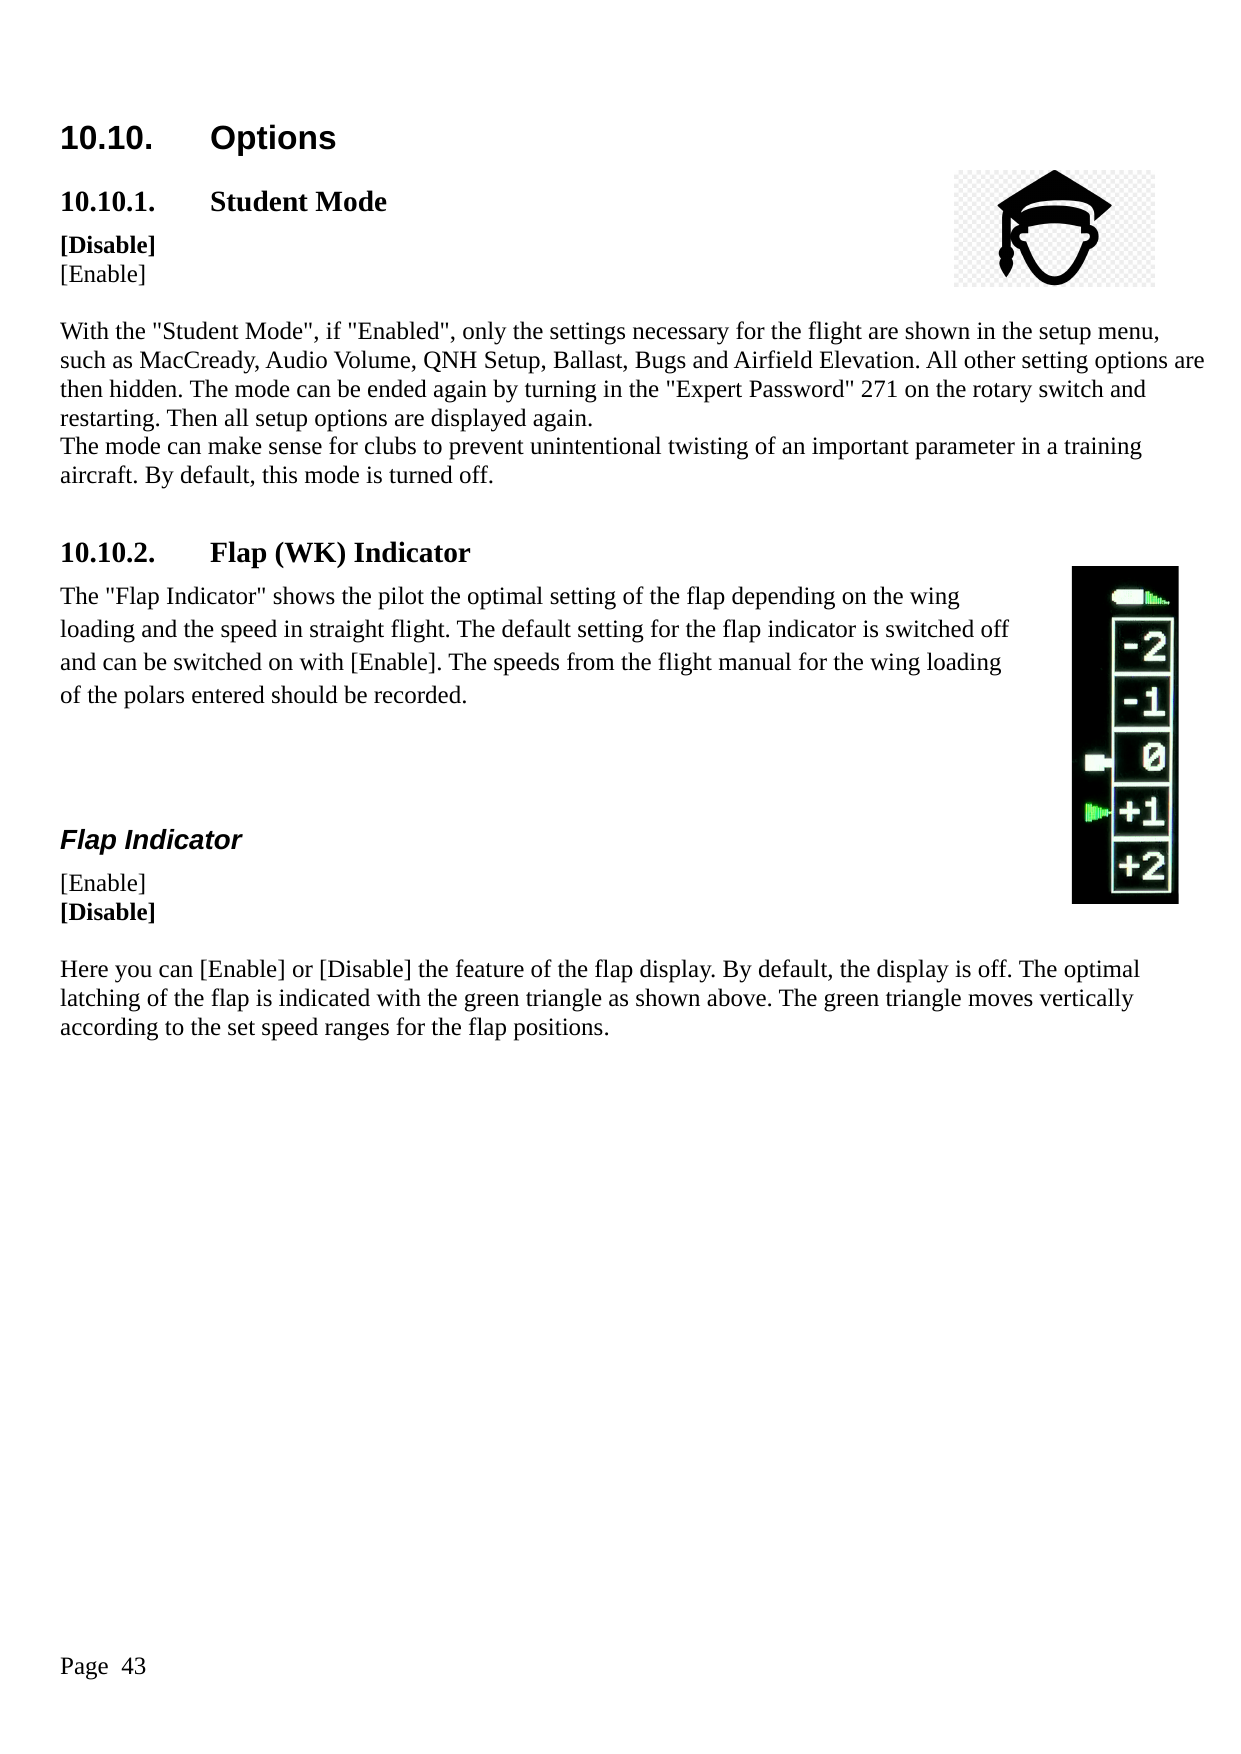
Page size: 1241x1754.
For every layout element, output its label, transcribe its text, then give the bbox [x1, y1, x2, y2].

subtitle [1179, 824, 1207, 856]
subtitle Options [60, 118, 1207, 157]
text [Enable] [60, 868, 1071, 897]
text [1155, 230, 1207, 259]
text [Enable] [60, 259, 1207, 288]
text Here you can [Enable] or [Disable] the feature of the flap display. By default, the display is off. The optimal latching of the flap is indicated with the green triangle as shown above. The green triangle moves vertically according to the set speed ranges for the flap positions. [60, 954, 1207, 1041]
text [Disable] [60, 230, 954, 259]
text [Disable] [60, 897, 1207, 926]
text With the "Student Mode", if "Enabled", only the settings necessary for the flight are shown in the setup menu, such as MacCready, Audio Volume, QNH Setup, Ballast, Bugs and Airfield Elevation. All other setting options are then hidden. The mode can be ended again by turning in the "Expert Password" 271 on the rotary switch and restarting. Then all setup options are displayed again. The mode can make sense for clubs to prevent unintentional twisting of an important parameter in a training aircraft. By default, this mode is turned off. [60, 316, 1207, 489]
subtitle Student Mode [60, 184, 954, 218]
subtitle [1155, 184, 1207, 218]
subtitle Flap (WK) Indicator [60, 535, 1207, 569]
text [1179, 868, 1207, 897]
picture [1071, 566, 1179, 904]
picture [954, 170, 1155, 287]
text The "Flap Indicator" shows the pilot the optimal setting of the flap depending on the wing loading and the speed in straight flight. The default setting for the flap indicator is switched off and can be switched on with [Enable]. The speeds from the flight manual for the wing loading of the polars entered should be recorded. [60, 581, 1071, 709]
subtitle Flap Indicator [60, 824, 1071, 856]
